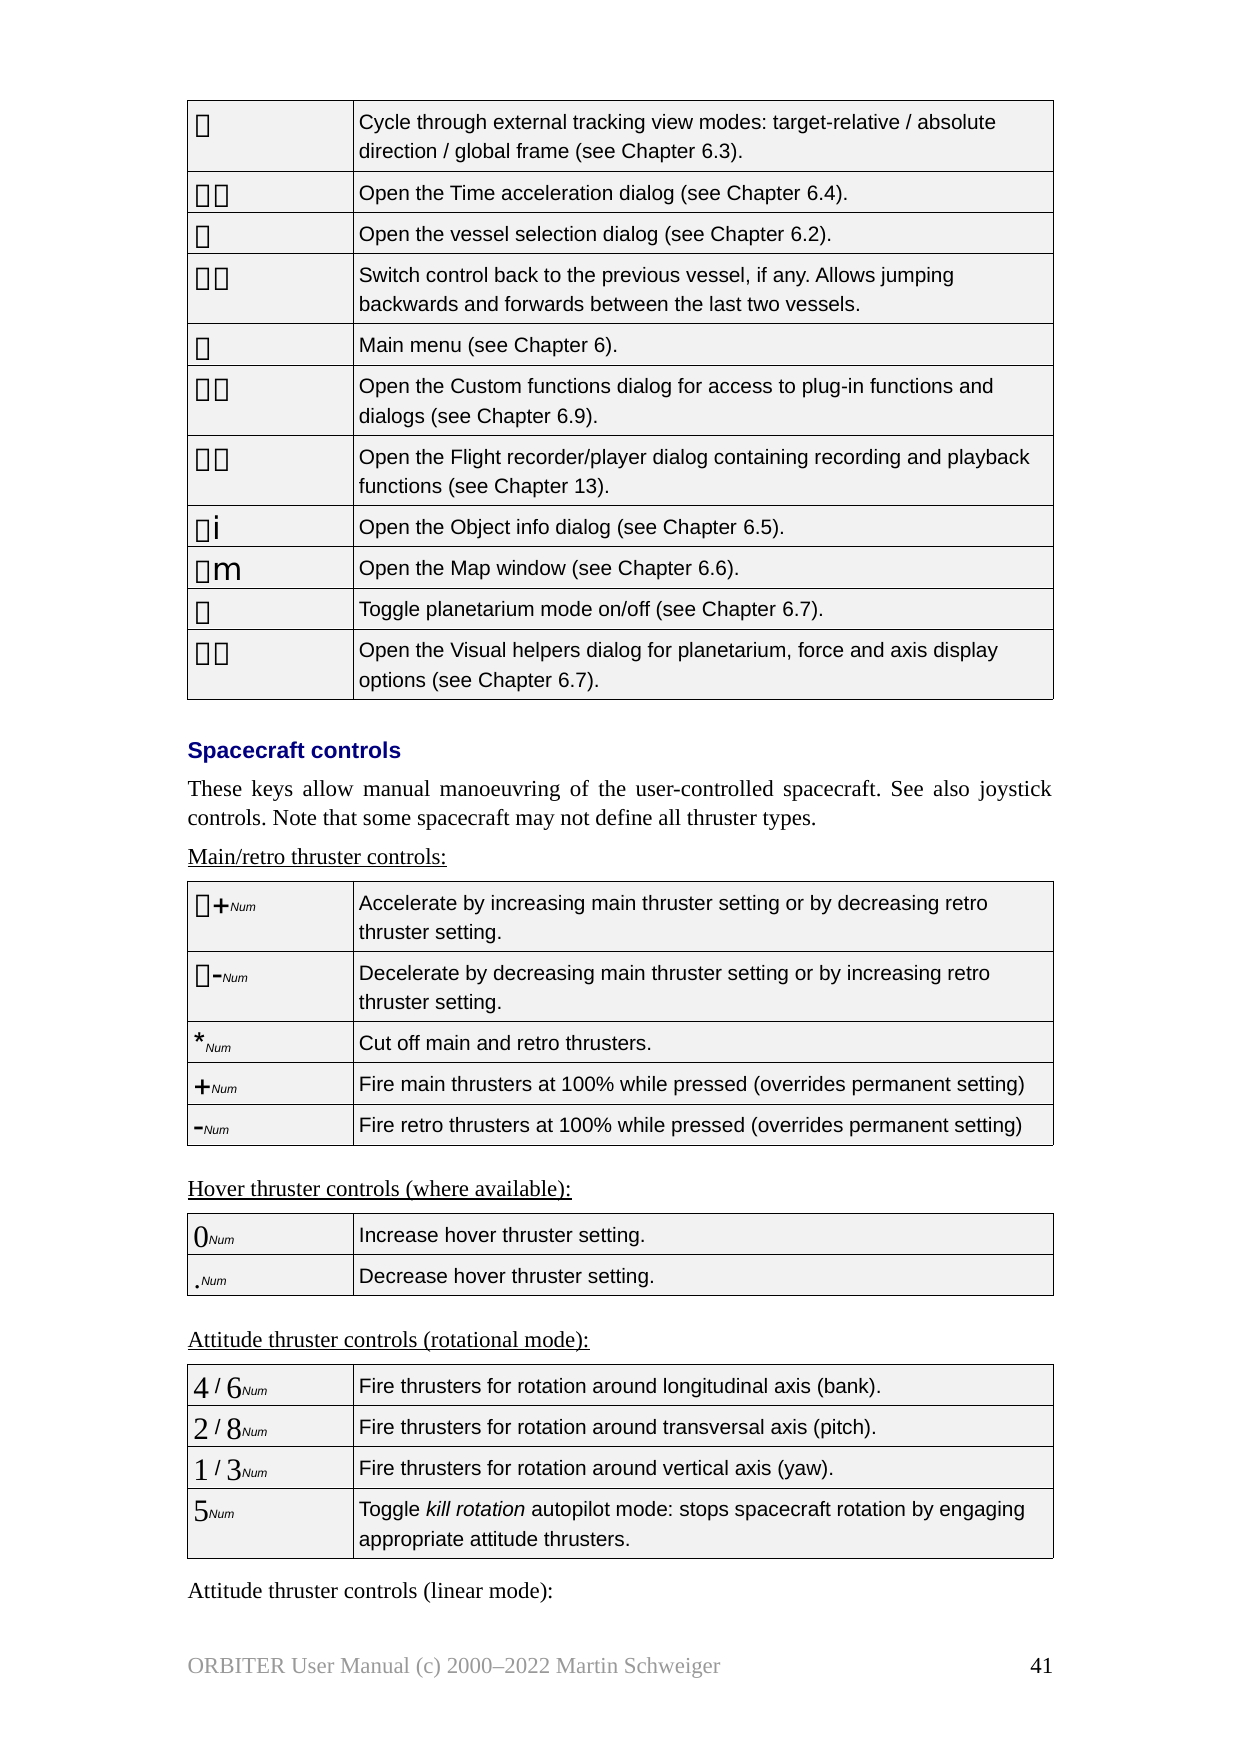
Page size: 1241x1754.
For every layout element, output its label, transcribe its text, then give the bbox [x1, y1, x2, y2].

table_cell Fire retro thrusters at 100% while pressed (overrides permanent setting) [354, 1105, 1053, 1144]
table_cell m [188, 547, 353, 587]
text Main/retro thruster controls: [187, 842, 1053, 870]
table_cell Toggle kill rotation autopilot mode: stops spacecraft rotation by engaging appropriate attitude thrusters. [354, 1489, 1053, 1558]
table_cell Open the Flight recorder/player dialog containing recording and playback functions (see Chapter 13). [354, 436, 1053, 505]
table_cell .Num [188, 1255, 353, 1295]
subtitle Spacecraft controls [187, 737, 1053, 764]
table_cell 5Num [188, 1489, 353, 1558]
text Attitude thruster controls (linear mode): [187, 1576, 1053, 1604]
table_cell Cut off main and retro thrusters. [354, 1022, 1053, 1062]
table_cell  [188, 254, 353, 323]
table_cell Open the vessel selection dialog (see Chapter 6.1). [354, 213, 1053, 253]
table_cell -Num [188, 952, 353, 1021]
table_header Accelerate by increasing main thruster setting or by decreasing retro thruster setting. [354, 882, 1053, 951]
table_cell Decrease hover thruster setting. [354, 1255, 1053, 1295]
table_cell Main menu (see Chapter 6). [354, 324, 1053, 364]
table_cell *Num [188, 1022, 353, 1062]
table_cell  [188, 324, 353, 364]
table_cell Open the Visual helpers dialog for planetarium, force and axis display options (see Chapter 6.6). [354, 630, 1053, 699]
table_cell  [188, 589, 353, 628]
text Hover thruster controls (where available): [187, 1174, 1053, 1202]
table_cell  [188, 436, 353, 505]
table_cell  [188, 172, 353, 212]
table_header Fire thrusters for rotation around longitudinal axis (bank). [354, 1365, 1053, 1405]
table_cell +Num [188, 1063, 353, 1103]
table_cell Decelerate by decreasing main thruster setting or by increasing retro thruster setting. [354, 952, 1053, 1021]
table_cell Fire thrusters for rotation around vertical axis (yaw). [354, 1447, 1053, 1487]
text These keys allow manual manoeuvring of the user-controlled spacecraft. See also joystick controls. Note that some spacecraft may not define all thruster types. [187, 774, 1053, 831]
table_cell Open the Time acceleration dialog (see Chapter 6.3). [354, 172, 1053, 212]
table_cell Cycle through external tracking view modes: target-relative / absolute direction / global frame (see Chapter 6.2). [354, 101, 1053, 171]
table_cell 1 / 3Num [188, 1447, 353, 1487]
table_cell Fire main thrusters at 100% while pressed (overrides permanent setting) [354, 1063, 1053, 1103]
table_header 0Num [188, 1214, 353, 1254]
table_cell Fire thrusters for rotation around transversal axis (pitch). [354, 1406, 1053, 1446]
table_cell  [188, 101, 353, 171]
table_cell Switch control back to the previous vessel, if any. Allows jumping backwards and forwards between the last two vessels. [354, 254, 1053, 323]
table_cell  [188, 366, 353, 435]
text Attitude thruster controls (rotational mode): [187, 1325, 1053, 1353]
table_cell Open the Custom functions dialog for access to plug-in functions and dialogs (see Chapter 6.8). [354, 366, 1053, 435]
table_cell Toggle planetarium mode on/off (see Chapter 6.6). [354, 589, 1053, 628]
table_header 4 / 6Num [188, 1365, 353, 1405]
table_cell  [188, 213, 353, 253]
table_cell Open the Map window (see Chapter 6.5). [354, 547, 1053, 587]
table_cell i [188, 506, 353, 546]
table_header +Num [188, 882, 353, 951]
table_cell Open the Object info dialog (see Chapter 6.4). [354, 506, 1053, 546]
table_cell 2 / 8Num [188, 1406, 353, 1446]
table_cell -Num [188, 1105, 353, 1144]
table_header Increase hover thruster setting. [354, 1214, 1053, 1254]
table_cell  [188, 630, 353, 699]
